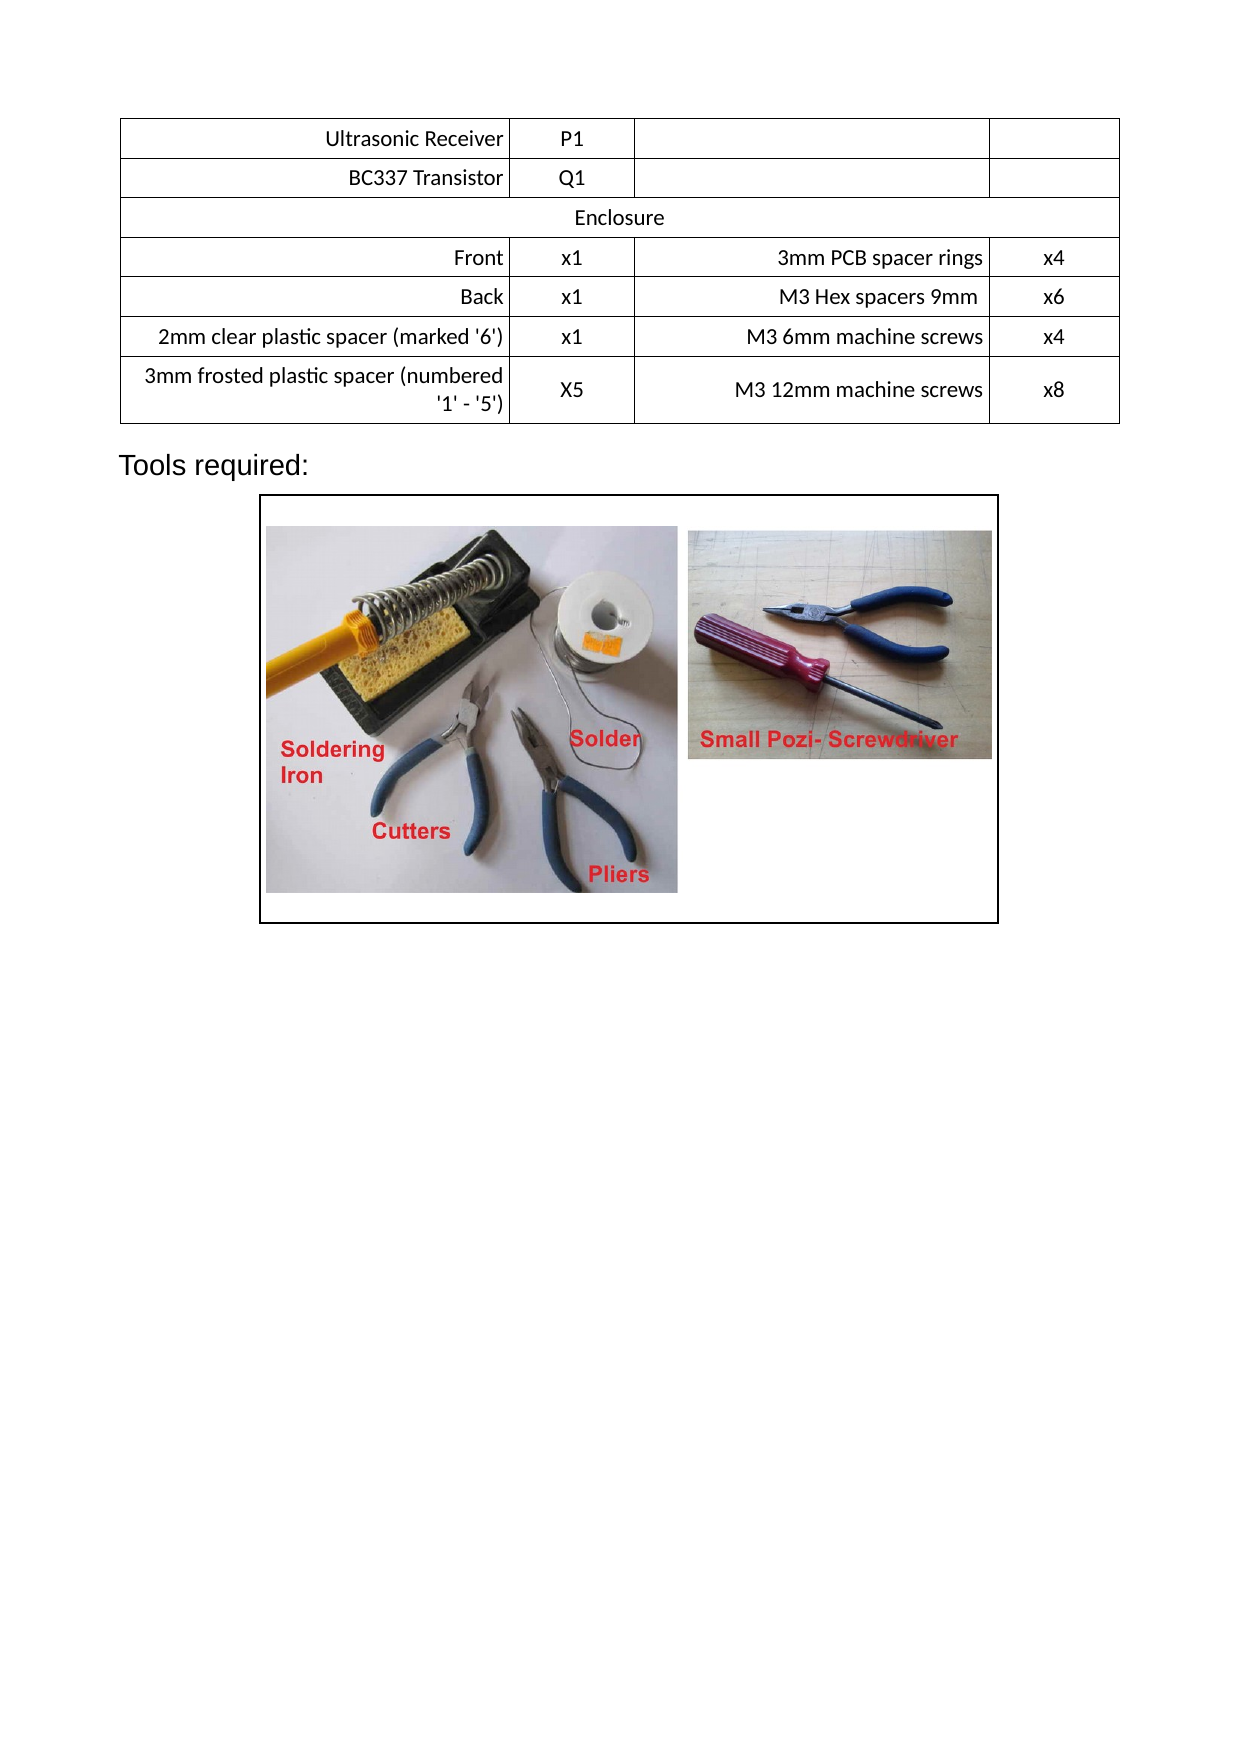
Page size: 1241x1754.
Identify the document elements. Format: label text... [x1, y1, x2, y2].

table_cell [999, 719, 1122, 757]
picture [266, 526, 992, 893]
table_cell [118, 719, 259, 757]
table_header [118, 494, 259, 532]
table_cell [999, 532, 1122, 569]
table_cell [999, 682, 1122, 719]
table_cell x1 [510, 238, 634, 276]
table_cell x4 [990, 317, 1119, 356]
table_cell [999, 757, 1122, 922]
table_cell Q1 [510, 159, 634, 197]
table_header [261, 893, 997, 922]
table_cell [999, 607, 1122, 644]
table_cell [999, 569, 1122, 607]
table_cell M3 6mm machine screws [635, 317, 989, 356]
table_cell P1 [510, 119, 634, 158]
table_cell Front [121, 238, 509, 276]
table_cell Back [121, 277, 509, 316]
subtitle Tools required: [118, 448, 1122, 482]
table_cell Enclosure [121, 198, 1119, 237]
table_header [999, 494, 1122, 532]
table_cell [118, 757, 259, 922]
table_cell BC337 Transistor [121, 159, 509, 197]
table_cell X5 [510, 357, 634, 423]
table_cell [990, 119, 1119, 158]
table_cell M3 12mm machine screws [635, 357, 989, 423]
table_cell [118, 532, 259, 569]
table_cell [118, 569, 259, 607]
table_cell Ultrasonic Receiver [121, 119, 509, 158]
table_cell x1 [510, 277, 634, 316]
table_cell 3mm frosted plastic spacer (numbered '1' - '5') [121, 357, 509, 423]
table_cell [990, 159, 1119, 197]
table_cell 2mm clear plastic spacer (marked '6') [121, 317, 509, 356]
table_cell [635, 119, 989, 158]
table_cell [118, 644, 259, 682]
table_cell x4 [990, 238, 1119, 276]
table_cell x6 [990, 277, 1119, 316]
table_cell 3mm PCB spacer rings [635, 238, 989, 276]
table_cell [118, 607, 259, 644]
table_cell M3 Hex spacers 9mm [635, 277, 989, 316]
table_cell x8 [990, 357, 1119, 423]
table_cell [118, 682, 259, 719]
table_cell x1 [510, 317, 634, 356]
table_cell [999, 644, 1122, 682]
table_cell [635, 159, 989, 197]
table_header [261, 496, 997, 892]
